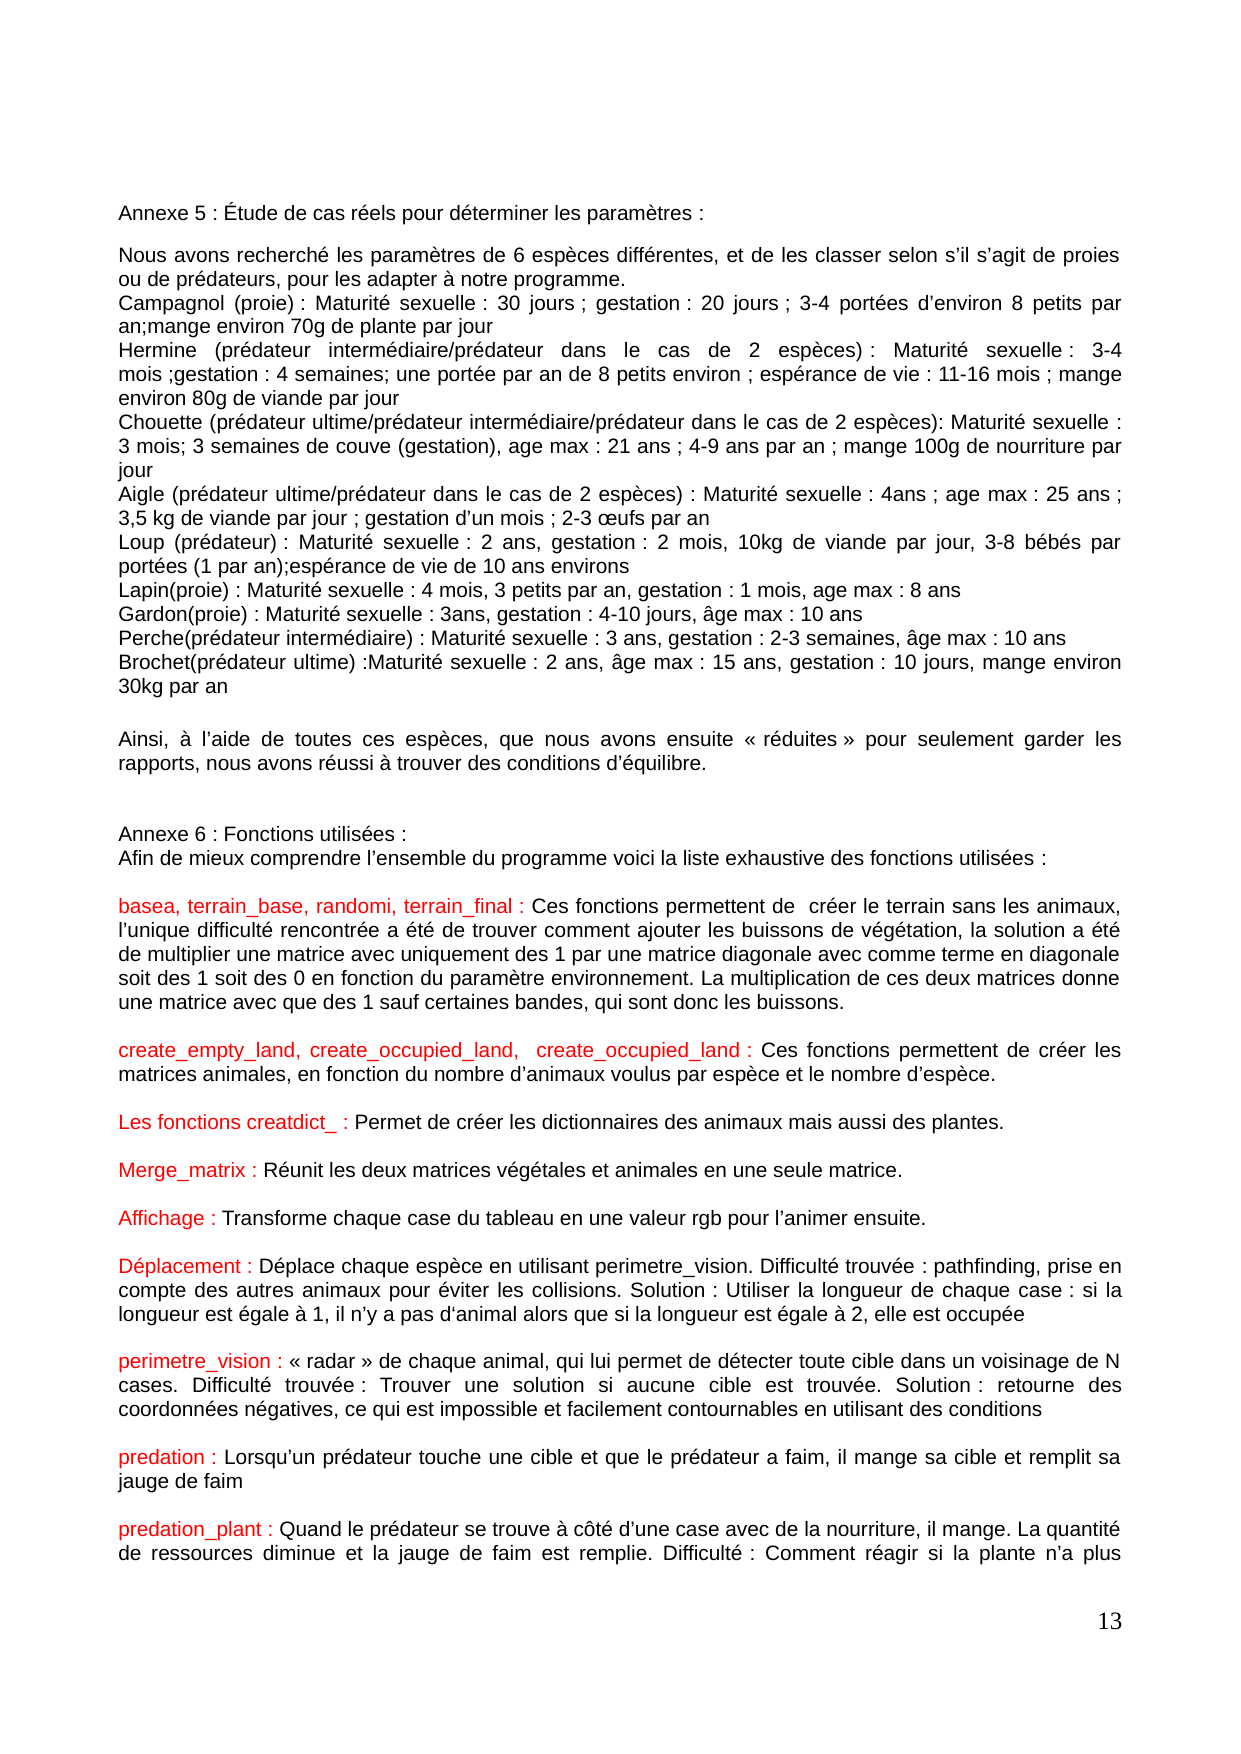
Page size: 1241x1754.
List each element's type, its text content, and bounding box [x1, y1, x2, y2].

text Merge_matrix : Réunit les deux matrices végétales et animales en une seule matrice. [118, 1158, 1122, 1182]
text predation : Lorsqu’un prédateur touche une cible et que le prédateur a faim, il mange sa cible et remplit sa jauge de faim [118, 1445, 1122, 1493]
text Perche(prédateur intermédiaire) : Maturité sexuelle : 3 ans, gestation : 2-3 semaines, âge max : 10 ans [118, 626, 1122, 650]
text Affichage : Transforme chaque case du tableau en une valeur rgb pour l’animer ensuite. [118, 1206, 1122, 1229]
text Nous avons recherché les paramètres de 6 espèces différentes, et de les classer selon s’il s’agit de proies ou de prédateurs, pour les adapter à notre programme. [118, 242, 1122, 290]
text create_empty_land, create_occupied_land, create_occupied_land : Ces fonctions permettent de créer les matrices animales, en fonction du nombre d’animaux voulus par espèce et le nombre d’espèce. [118, 1038, 1122, 1086]
text Lapin(proie) : Maturité sexuelle : 4 mois, 3 petits par an, gestation : 1 mois, age max : 8 ans [118, 578, 1122, 602]
text Annexe 6 : Fonctions utilisées : [118, 822, 1122, 846]
text Hermine (prédateur intermédiaire/prédateur dans le cas de 2 espèces) : Maturité sexuelle : 3-4 mois ;gestation : 4 semaines; une portée par an de 8 petits environ ; espérance de vie : 11-16 mois ; mange environ 80g de viande par jour [118, 338, 1122, 410]
text Les fonctions creatdict_ : Permet de créer les dictionnaires des animaux mais aussi des plantes. [118, 1110, 1122, 1134]
text Chouette (prédateur ultime/prédateur intermédiaire/prédateur dans le cas de 2 espèces): Maturité sexuelle : 3 mois; 3 semaines de couve (gestation), age max : 21 ans ; 4-9 ans par an ; mange 100g de nourriture par jour [118, 410, 1122, 482]
text Afin de mieux comprendre l’ensemble du programme voici la liste exhaustive des fonctions utilisées : [118, 846, 1122, 870]
text Déplacement : Déplace chaque espèce en utilisant perimetre_vision. Difficulté trouvée : pathfinding, prise en compte des autres animaux pour éviter les collisions. Solution : Utiliser la longueur de chaque case : si la longueur est égale à 1, il n’y a pas d‘animal alors que si la longueur est égale à 2, elle est occupée [118, 1253, 1122, 1325]
text basea, terrain_base, randomi, terrain_final : Ces fonctions permettent de créer le terrain sans les animaux, l’unique difficulté rencontrée a été de trouver comment ajouter les buissons de végétation, la solution a été de multiplier une matrice avec uniquement des 1 par une matrice diagonale avec comme terme en diagonale soit des 1 soit des 0 en fonction du paramètre environnement. La multiplication de ces deux matrices donne une matrice avec que des 1 sauf certaines bandes, qui sont donc les buissons. [118, 894, 1122, 1014]
text Brochet(prédateur ultime) :Maturité sexuelle : 2 ans, âge max : 15 ans, gestation : 10 jours, mange environ 30kg par an [118, 650, 1122, 698]
text Gardon(proie) : Maturité sexuelle : 3ans, gestation : 4-10 jours, âge max : 10 ans [118, 602, 1122, 626]
text perimetre_vision : « radar » de chaque animal, qui lui permet de détecter toute cible dans un voisinage de N cases. Difficulté trouvée : Trouver une solution si aucune cible est trouvée. Solution : retourne des coordonnées négatives, ce qui est impossible et facilement contournables en utilisant des conditions [118, 1349, 1122, 1421]
text Annexe 5 : Étude de cas réels pour déterminer les paramètres : [118, 200, 1122, 224]
text Aigle (prédateur ultime/prédateur dans le cas de 2 espèces) : Maturité sexuelle : 4ans ; age max : 25 ans ; 3,5 kg de viande par jour ; gestation d’un mois ; 2-3 œufs par an [118, 482, 1122, 530]
text predation_plant : Quand le prédateur se trouve à côté d’une case avec de la nourriture, il mange. La quantité de ressources diminue et la jauge de faim est remplie. Difficulté : Comment réagir si la plante n’a plus [118, 1517, 1122, 1565]
text Campagnol (proie) : Maturité sexuelle : 30 jours ; gestation : 20 jours ; 3-4 portées d’environ 8 petits par an;mange environ 70g de plante par jour [118, 290, 1122, 338]
text Loup (prédateur) : Maturité sexuelle : 2 ans, gestation : 2 mois, 10kg de viande par jour, 3-8 bébés par portées (1 par an);espérance de vie de 10 ans environs [118, 530, 1122, 578]
text Ainsi, à l’aide de toutes ces espèces, que nous avons ensuite « réduites » pour seulement garder les rapports, nous avons réussi à trouver des conditions d’équilibre. [118, 726, 1122, 774]
